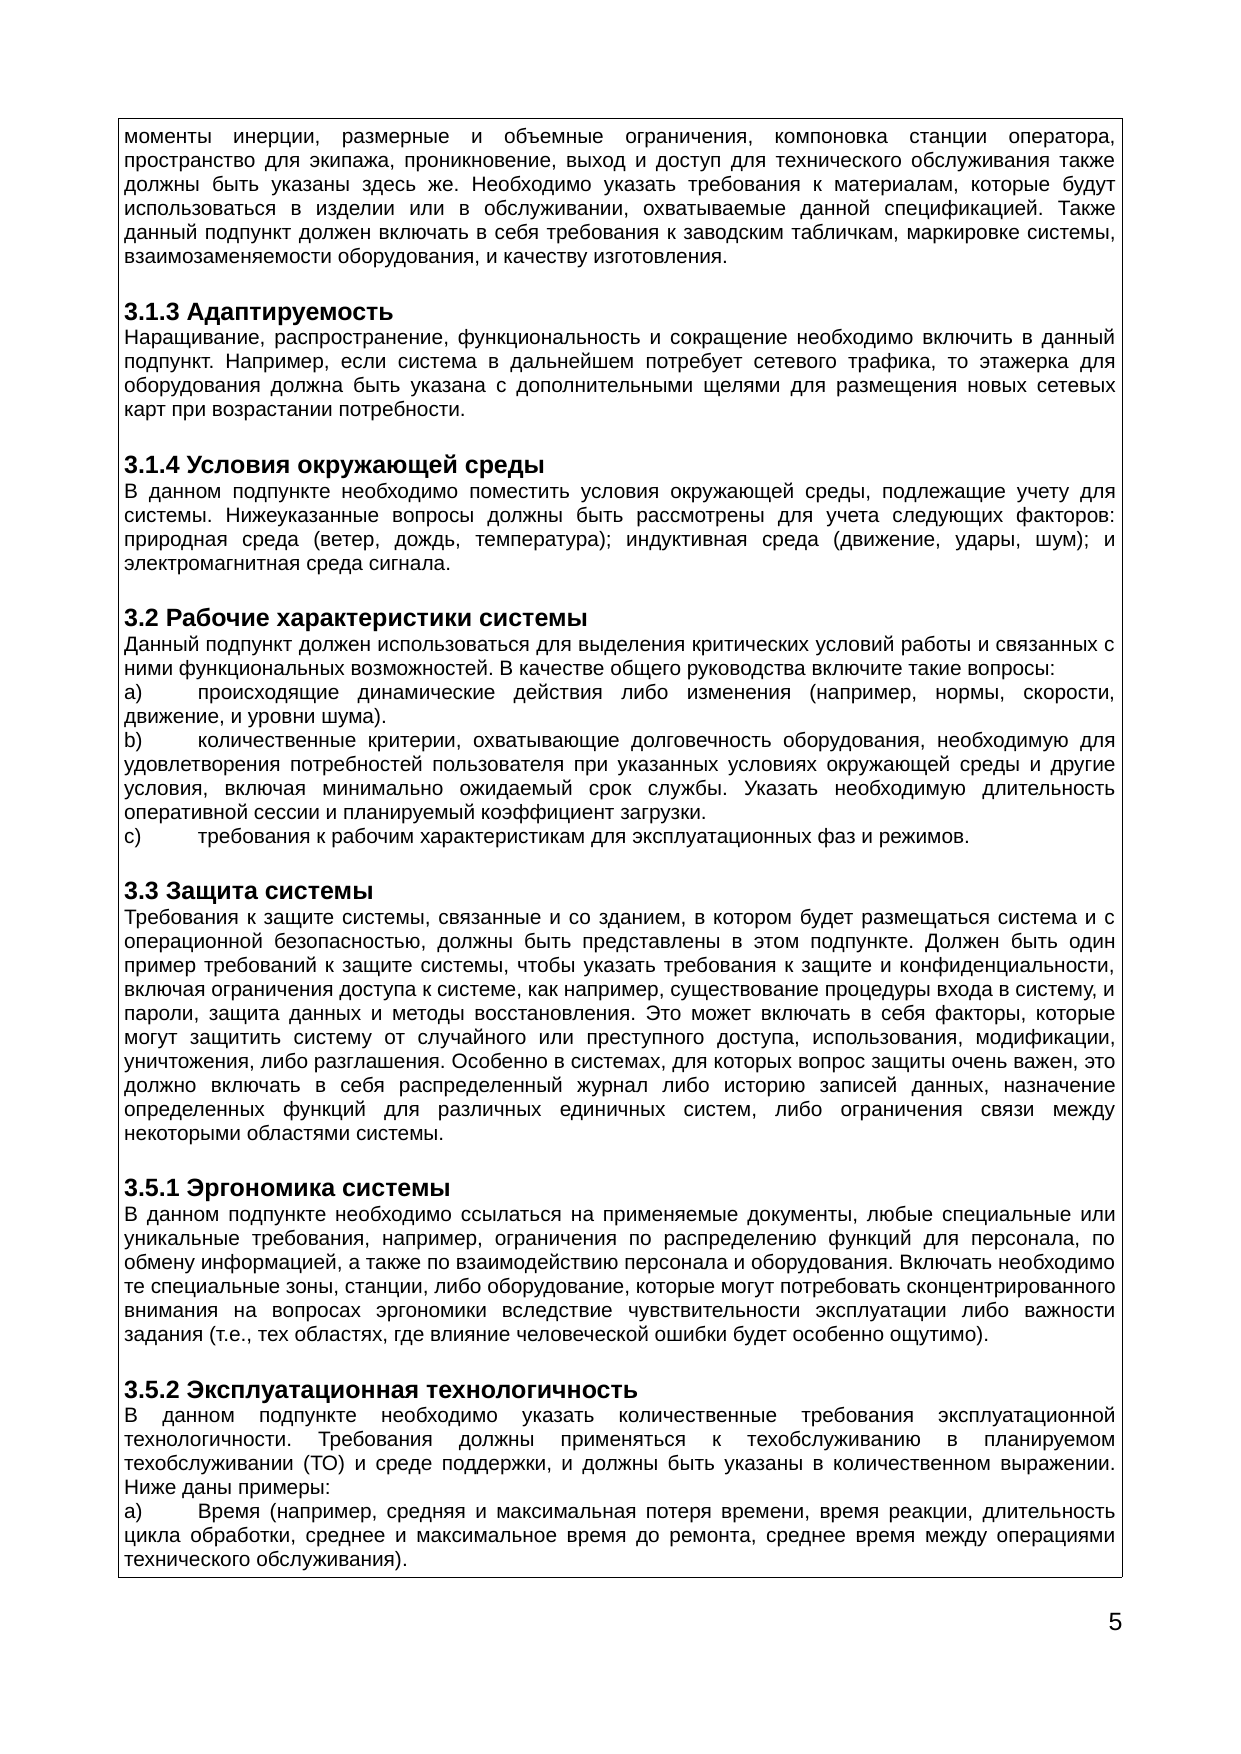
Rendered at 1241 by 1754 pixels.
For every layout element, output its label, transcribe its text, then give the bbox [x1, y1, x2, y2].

table_header моменты инерции, размерные и объемные ограничения, компоновка станции оператора, пространство для экипажа, проникновение, выход и доступ для технического обслуживания также должны быть указаны здесь же. Необходимо указать требования к материалам, которые будут использоваться в изделии или в обслуживании, охватываемые данной спецификацией. Также данный подпункт должен включать в себя требования к заводским табличкам, маркировке системы, взаимозаменяемости оборудования, и качеству изготовления. 3.1.3 Адаптируемость Наращивание, распространение, функциональность и сокращение необходимо включить в данный подпункт. Например, если система в дальнейшем потребует сетевого трафика, то этажерка для оборудования должна быть указана с дополнительными щелями для размещения новых сетевых карт при возрастании потребности. 3.1.4 Условия окружающей среды В данном подпункте необходимо поместить условия окружающей среды, подлежащие учету для системы. Нижеуказанные вопросы должны быть рассмотрены для учета следующих факторов: природная среда (ветер, дождь, температура); индуктивная среда (движение, удары, шум); и электромагнитная среда сигнала. 3.2 Рабочие характеристики системы Данный подпункт должен использоваться для выделения критических условий работы и связанных с ними функциональных возможностей. В качестве общего руководства включите такие вопросы: a) происходящие динамические действия либо изменения (например, нормы, скорости, движение, и уровни шума). b) количественные критерии, охватывающие долговечность оборудования, необходимую для удовлетворения потребностей пользователя при указанных условиях окружающей среды и другие условия, включая минимально ожидаемый срок службы. Указать необходимую длительность оперативной сессии и планируемый коэффициент загрузки. c) требования к рабочим характеристикам для эксплуатационных фаз и режимов. 3.3 Защита системы Требования к защите системы, связанные и со зданием, в котором будет размещаться система и с операционной безопасностью, должны быть представлены в этом подпункте. Должен быть один пример требований к защите системы, чтобы указать требования к защите и конфиденциальности, включая ограничения доступа к системе, как например, существование процедуры входа в систему, и пароли, защита данных и методы восстановления. Это может включать в себя факторы, которые могут защитить систему от случайного или преступного доступа, использования, модификации, уничтожения, либо разглашения. Особенно в системах, для которых вопрос защиты очень важен, это должно включать в себя распределенный журнал либо историю записей данных, назначение определенных функций для различных единичных систем, либо ограничения связи между некоторыми областями системы. 3.5.1 Эргономика системы В данном подпункте необходимо ссылаться на применяемые документы, любые специальные или уникальные требования, например, ограничения по распределению функций для персонала, по обмену информацией, а также по взаимодействию персонала и оборудования. Включать необходимо те специальные зоны, станции, либо оборудование, которые могут потребовать сконцентрированного внимания на вопросах эргономики вследствие чувствительности эксплуатации либо важности задания (т.e., тех областях, где влияние человеческой ошибки будет особенно ощутимо). 3.5.2 Эксплуатационная технологичность В данном подпункте необходимо указать количественные требования эксплуатационной технологичности. Требования должны применяться к техобслуживанию в планируемом техобслуживании (ТО) и среде поддержки, и должны быть указаны в количественном выражении. Ниже даны примеры: a) Время (например, средняя и максимальная потеря времени, время реакции, длительность цикла обработки, среднее и максимальное время до ремонта, среднее время между операциями технического обслуживания). [119, 119, 1122, 1577]
